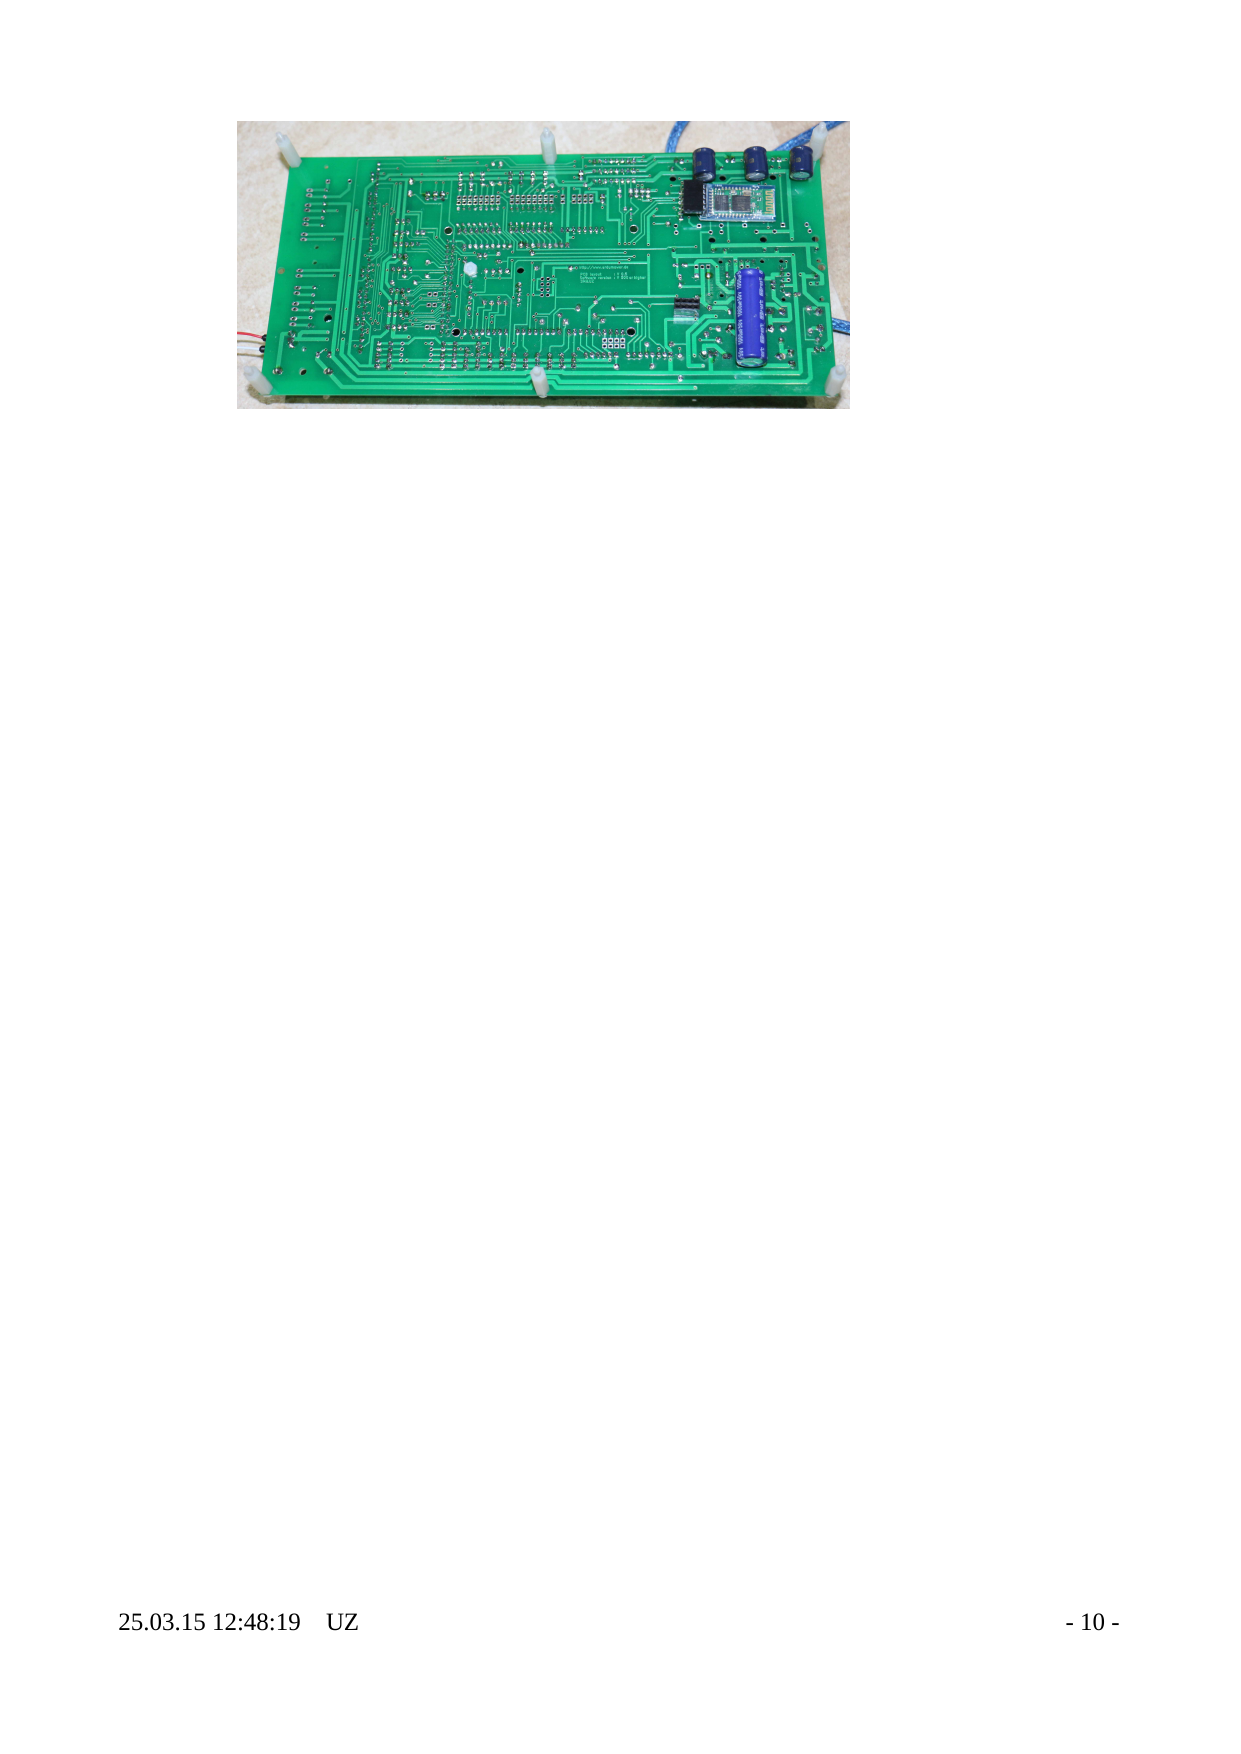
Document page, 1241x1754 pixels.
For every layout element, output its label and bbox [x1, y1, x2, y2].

picture [237, 121, 850, 409]
